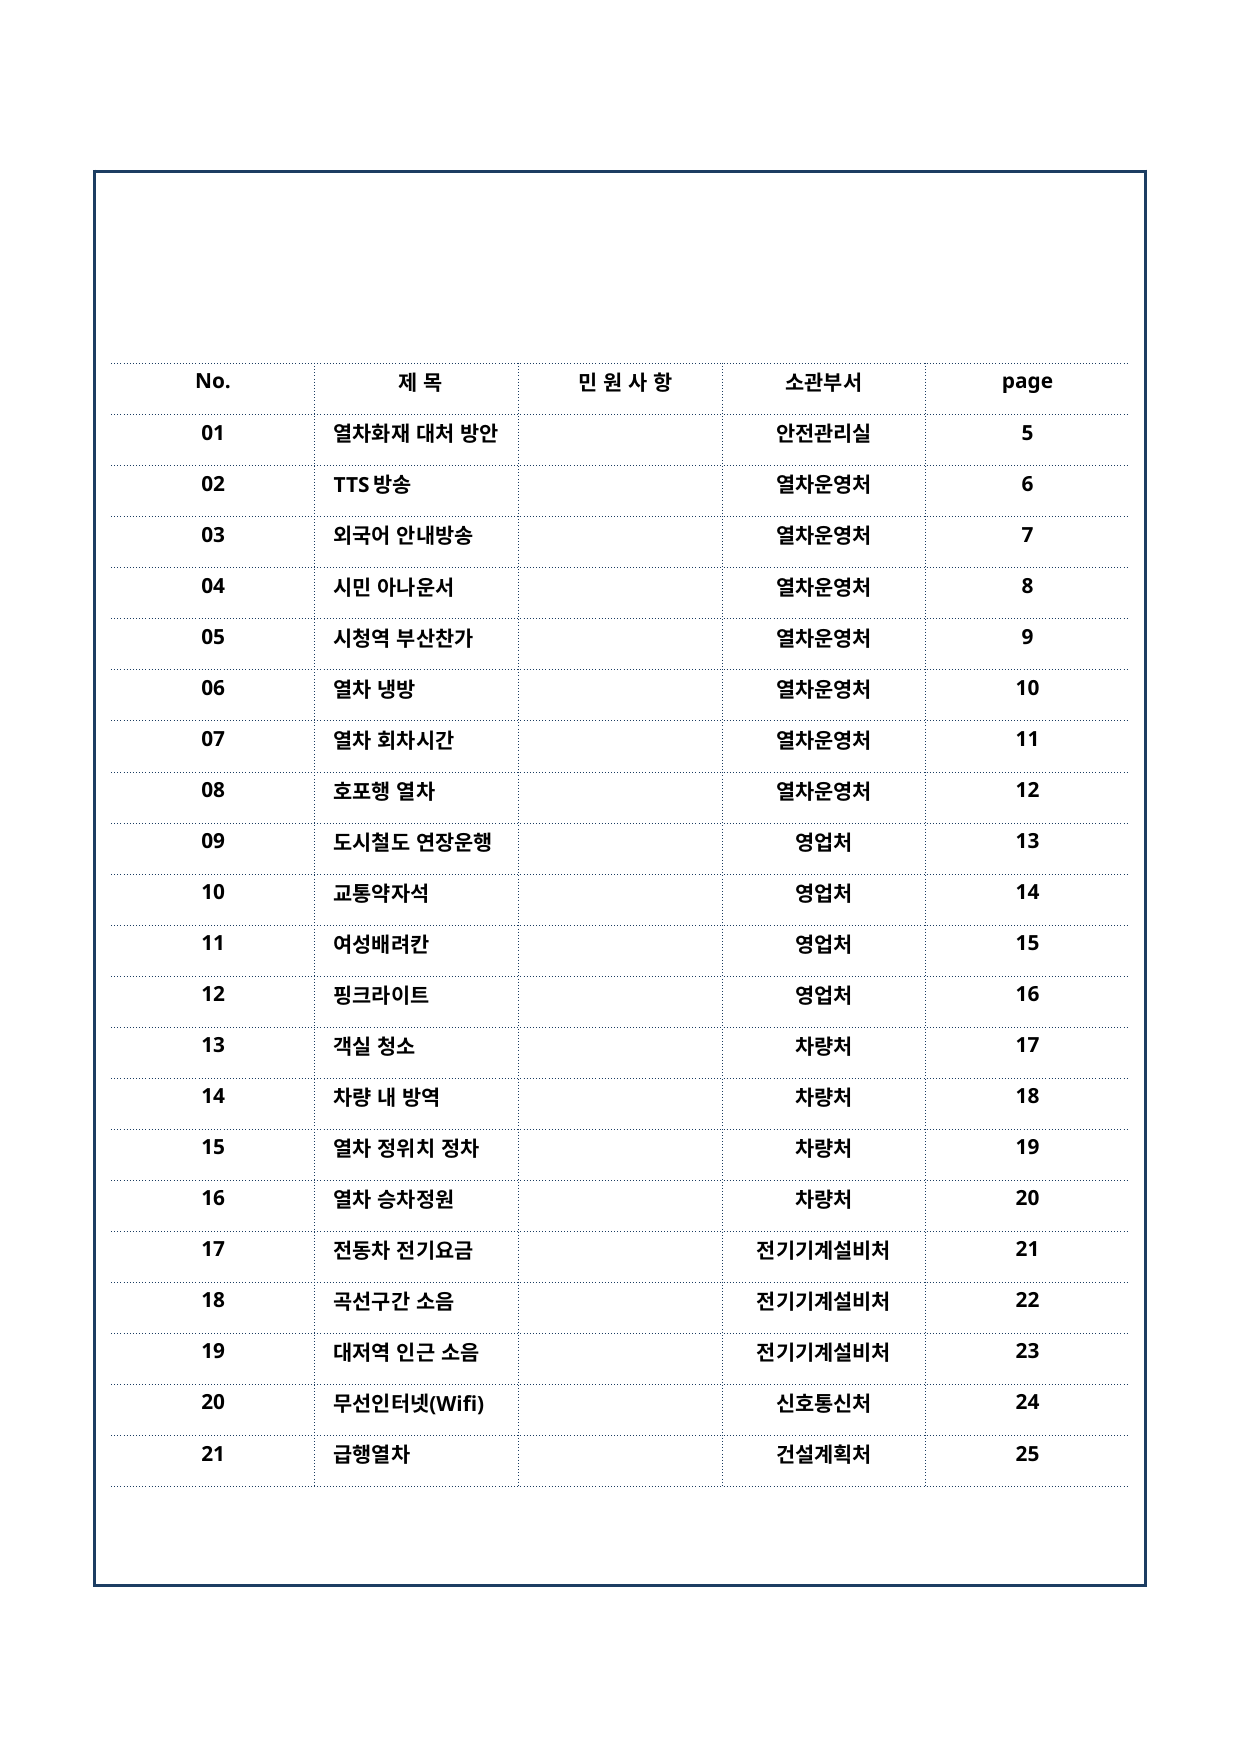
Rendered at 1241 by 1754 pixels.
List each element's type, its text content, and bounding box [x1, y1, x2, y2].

table_cell 12 [925, 771, 1129, 822]
table_cell 15 [925, 925, 1129, 976]
table_cell [518, 1435, 722, 1486]
table_cell [518, 669, 722, 720]
table_cell 신호통신처 [722, 1384, 925, 1435]
table_cell 열차운영처 [722, 465, 925, 516]
table_cell 열차 냉방 [315, 669, 518, 720]
table_cell 차량처 [722, 1129, 925, 1180]
table_cell 여성배려칸 [315, 925, 518, 976]
table_cell 도시철도 연장운행 [315, 823, 518, 873]
table_cell 8 [925, 567, 1129, 618]
table_cell [518, 874, 722, 924]
table_cell 10 [925, 669, 1129, 720]
table_cell 10 [111, 874, 314, 924]
table_cell 16 [925, 976, 1129, 1027]
table_header page [925, 363, 1129, 414]
table_cell 14 [111, 1078, 314, 1129]
table_cell 열차운영처 [722, 669, 925, 720]
table_cell [518, 414, 722, 465]
table_cell 11 [111, 925, 314, 976]
table_cell [518, 465, 722, 516]
table_cell 핑크라이트 [315, 976, 518, 1027]
table_cell [518, 1027, 722, 1078]
table_cell 17 [111, 1231, 314, 1282]
table_cell 건설계획처 [722, 1435, 925, 1486]
table_cell [518, 618, 722, 669]
table_cell 21 [925, 1231, 1129, 1282]
table_cell 7 [925, 516, 1129, 567]
table_cell 시민 아나운서 [315, 567, 518, 618]
table_cell 열차 정위치 정차 [315, 1129, 518, 1180]
table_cell 22 [925, 1282, 1129, 1333]
table_cell 02 [111, 465, 314, 516]
table_cell 호포행 열차 [315, 771, 518, 822]
table_cell [518, 823, 722, 873]
table_cell 차량처 [722, 1027, 925, 1078]
table_header 소관부서 [722, 363, 925, 414]
table_cell 차량처 [722, 1180, 925, 1231]
table_cell TTS방송 [315, 465, 518, 516]
table_cell 19 [111, 1333, 314, 1384]
table_cell 08 [111, 771, 314, 822]
table_cell 열차운영처 [722, 720, 925, 771]
table_cell 곡선구간 소음 [315, 1282, 518, 1333]
table_cell 대저역 인근 소음 [315, 1333, 518, 1384]
table_cell 12 [111, 976, 314, 1027]
table_cell 11 [925, 720, 1129, 771]
table_cell 15 [111, 1129, 314, 1180]
table_cell 21 [111, 1435, 314, 1486]
table_cell 06 [111, 669, 314, 720]
table_cell 열차운영처 [722, 567, 925, 618]
table_cell 외국어 안내방송 [315, 516, 518, 567]
table_cell 급행열차 [315, 1435, 518, 1486]
table_cell [518, 567, 722, 618]
table_cell 열차화재 대처 방안 [315, 414, 518, 465]
table_header No. [111, 363, 314, 414]
table_cell 교통약자석 [315, 874, 518, 924]
table_cell 13 [111, 1027, 314, 1078]
table_cell 열차 회차시간 [315, 720, 518, 771]
table_cell 03 [111, 516, 314, 567]
table_cell 09 [111, 823, 314, 873]
table_header [96, 173, 1144, 1584]
table_cell [518, 1129, 722, 1180]
table_cell 열차운영처 [722, 771, 925, 822]
table_cell 05 [111, 618, 314, 669]
table_cell [518, 1078, 722, 1129]
table_cell 전기기계설비처 [722, 1282, 925, 1333]
table_cell 18 [925, 1078, 1129, 1129]
table_cell [518, 976, 722, 1027]
table_cell [518, 771, 722, 822]
table_cell [518, 720, 722, 771]
table_cell 안전관리실 [722, 414, 925, 465]
table_cell [518, 1333, 722, 1384]
table_cell 24 [925, 1384, 1129, 1435]
table_cell 영업처 [722, 925, 925, 976]
table_cell 전기기계설비처 [722, 1231, 925, 1282]
table_cell 14 [925, 874, 1129, 924]
table_cell 5 [925, 414, 1129, 465]
table_cell 열차운영처 [722, 618, 925, 669]
table_cell 01 [111, 414, 314, 465]
table_cell 20 [111, 1384, 314, 1435]
table_cell [518, 516, 722, 567]
table_cell 16 [111, 1180, 314, 1231]
table_cell 영업처 [722, 976, 925, 1027]
table_cell 25 [925, 1435, 1129, 1486]
table_cell 9 [925, 618, 1129, 669]
table_header 민 원 사 항 [518, 363, 722, 414]
table_cell 전기기계설비처 [722, 1333, 925, 1384]
table_cell 시청역 부산찬가 [315, 618, 518, 669]
table_cell 18 [111, 1282, 314, 1333]
table_cell 영업처 [722, 874, 925, 924]
table_cell [518, 1282, 722, 1333]
table_cell 07 [111, 720, 314, 771]
table_cell 열차 승차정원 [315, 1180, 518, 1231]
table_cell 20 [925, 1180, 1129, 1231]
table_cell 무선인터넷(Wifi) [315, 1384, 518, 1435]
table_cell 04 [111, 567, 314, 618]
table_cell 전동차 전기요금 [315, 1231, 518, 1282]
table_cell 열차운영처 [722, 516, 925, 567]
table_cell 23 [925, 1333, 1129, 1384]
table_header 제 목 [315, 363, 518, 414]
table_cell 17 [925, 1027, 1129, 1078]
table_cell 6 [925, 465, 1129, 516]
table_cell 19 [925, 1129, 1129, 1180]
table_cell [518, 1180, 722, 1231]
table_cell 차량처 [722, 1078, 925, 1129]
table_cell 13 [925, 823, 1129, 873]
table_cell 객실 청소 [315, 1027, 518, 1078]
table_cell [518, 1384, 722, 1435]
table_cell [518, 925, 722, 976]
table_cell 차량 내 방역 [315, 1078, 518, 1129]
table_cell 영업처 [722, 823, 925, 873]
table_cell [518, 1231, 722, 1282]
